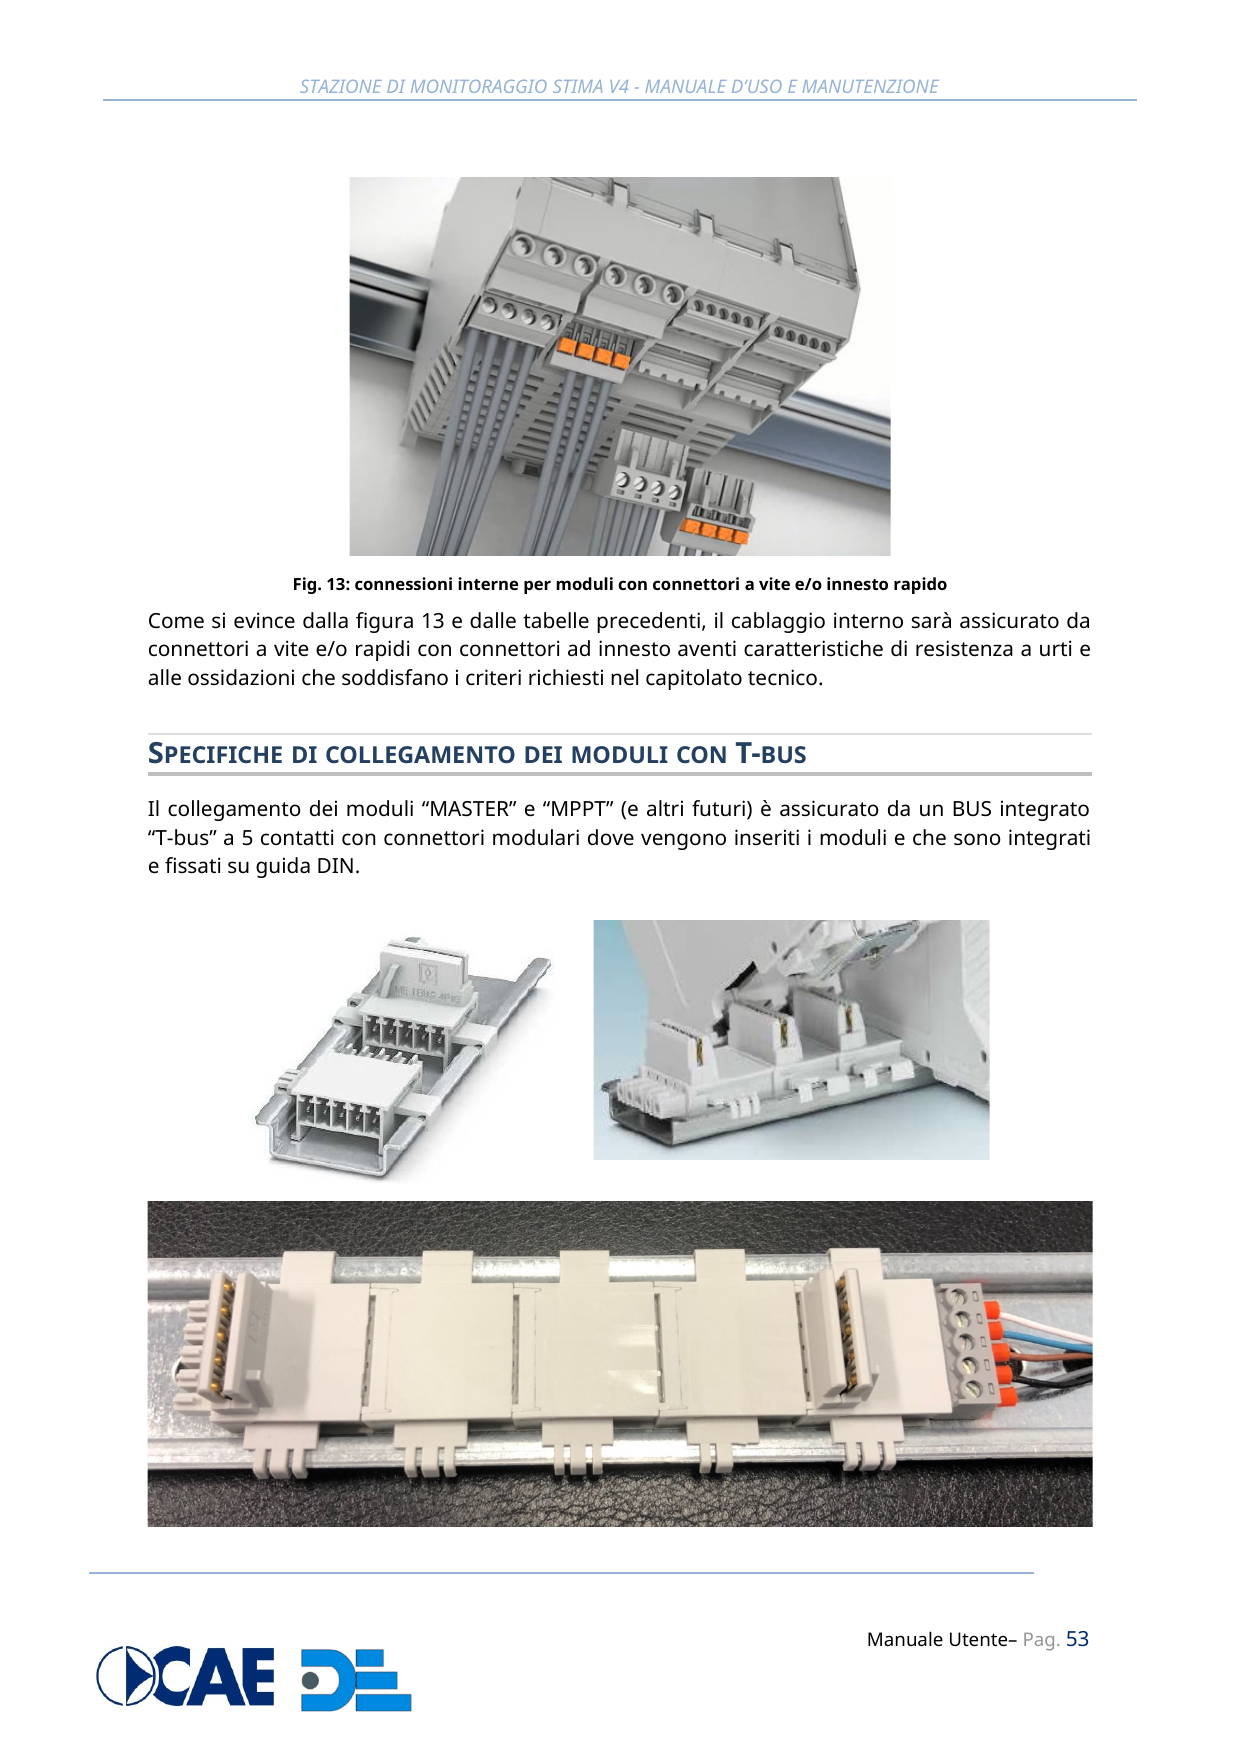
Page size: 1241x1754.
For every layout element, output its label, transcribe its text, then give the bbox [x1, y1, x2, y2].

text Come si evince dalla figura 13 e dalle tabelle precedenti, il cablaggio interno sarà assicurato da connettori a vite e/o rapidi con connettori ad innesto aventi caratteristiche di resistenza a urti e alle ossidazioni che soddisfano i criteri richiesti nel capitolato tecnico. [148, 606, 1092, 691]
text Fig. 13: connessioni interne per moduli con connettori a vite e/o innesto rapido [148, 573, 1092, 595]
text Il collegamento dei moduli “MASTER” e “MPPT” (e altri futuri) è assicurato da un BUS integrato “T-bus” a 5 contatti con connettori modulari dove vengono inseriti i moduli e che sono integrati e fissati su guida DIN. [148, 794, 1092, 879]
subtitle Specifiche di collegamento dei moduli con T-bus [148, 735, 1092, 772]
